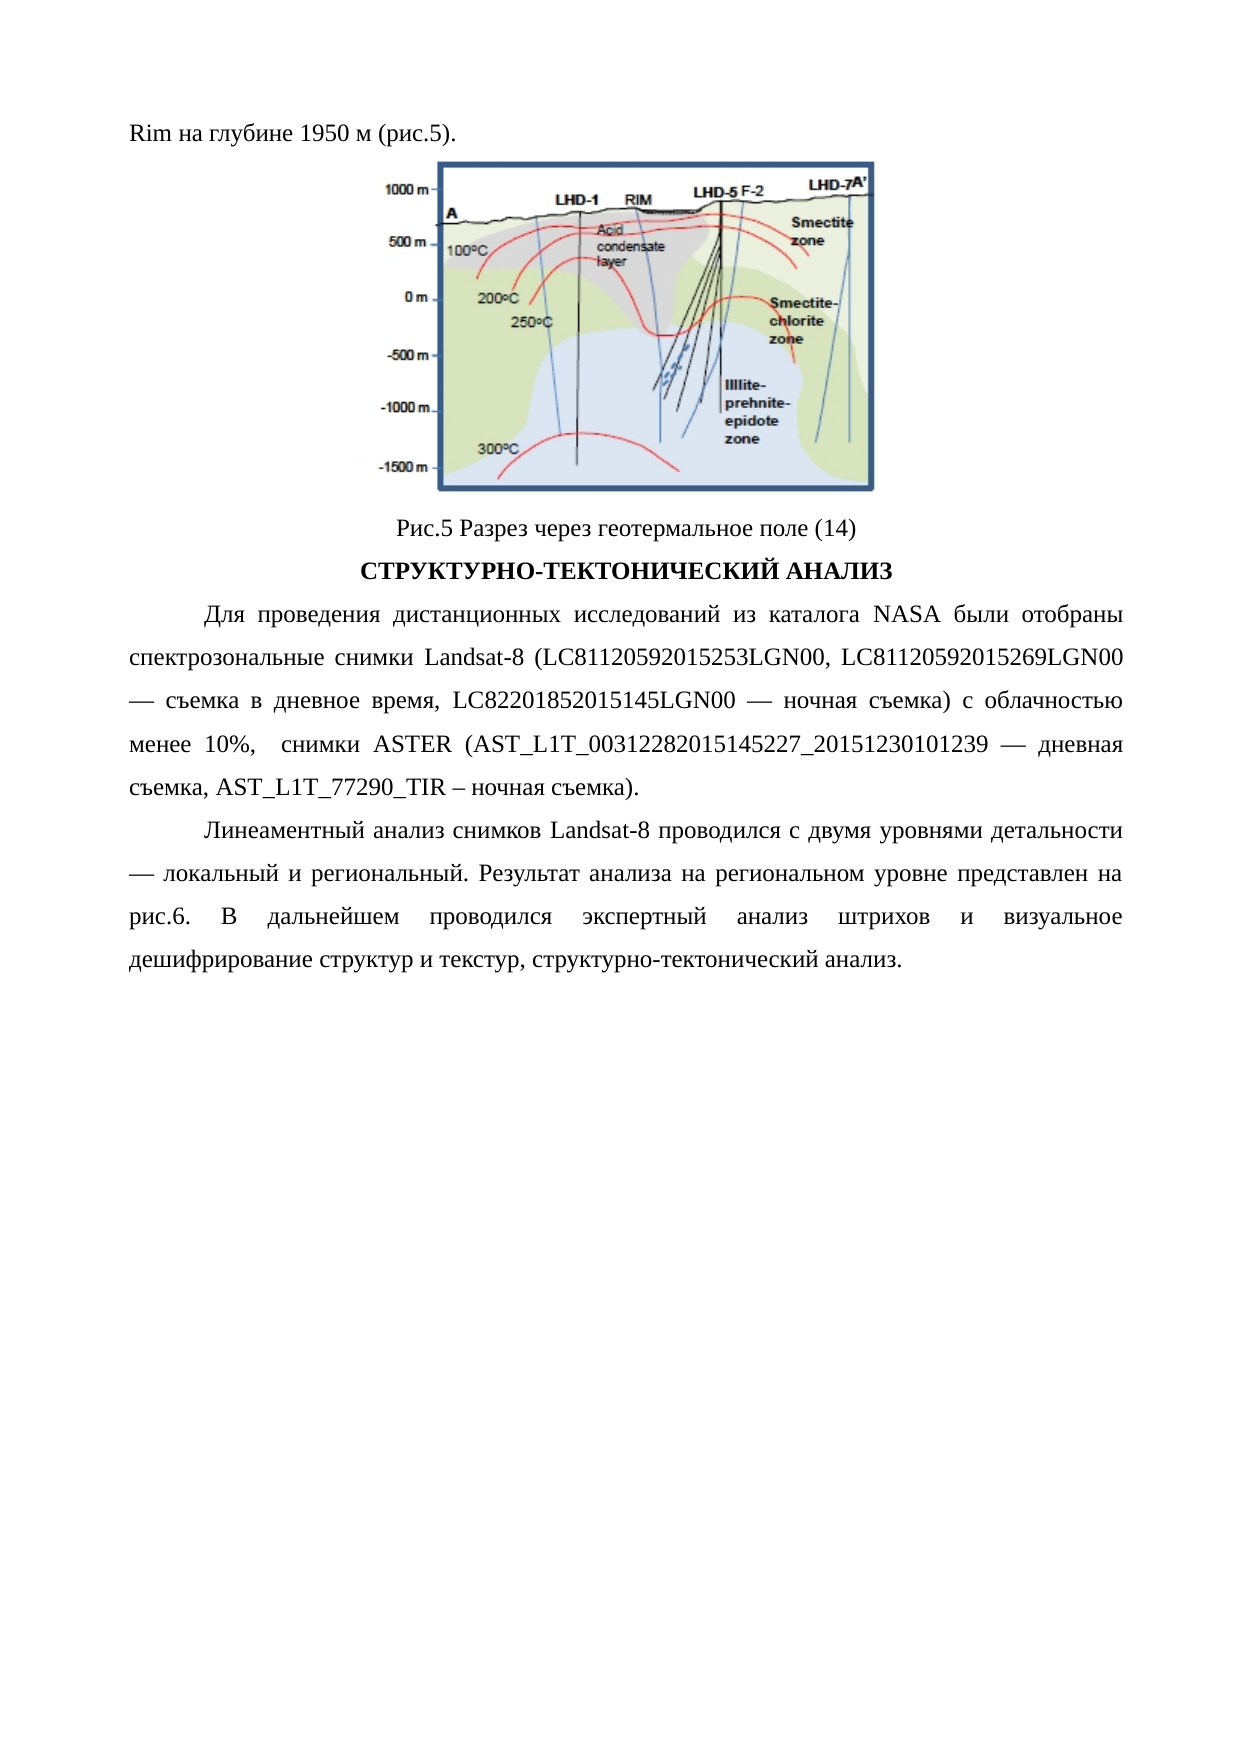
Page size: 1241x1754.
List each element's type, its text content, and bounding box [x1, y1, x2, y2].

text Линеаментный анализ снимков Landsat-8 проводился с двумя уровнями детальности — локальный и региональный. Результат анализа на региональном уровне представлен на рис.6. В дальнейшем проводился экспертный анализ штрихов и визуальное дешифрирование структур и текстур, структурно-тектонический анализ. [129, 815, 1123, 973]
picture [356, 147, 885, 499]
text Рис.5 Разрез через геотермальное поле (14) [129, 161, 1123, 542]
text Для проведения дистанционных исследований из каталога NASA были отобраны спектрозональные снимки Landsat-8 (LC81120592015253LGN00, LC81120592015269LGN00 — съемка в дневное время, LC82201852015145LGN00 — ночная съемка) с облачностью менее 10%, снимки ASTER (AST_L1T_00312282015145227_20151230101239 — дневная съемка, AST_L1T_77290_TIR – ночная съемка). [129, 599, 1123, 801]
text СТРУКТУРНО-ТЕКТОНИЧЕСКИЙ АНАЛИЗ [129, 556, 1123, 585]
text Rim на глубине 1950 м (рис.5). [129, 118, 1123, 147]
